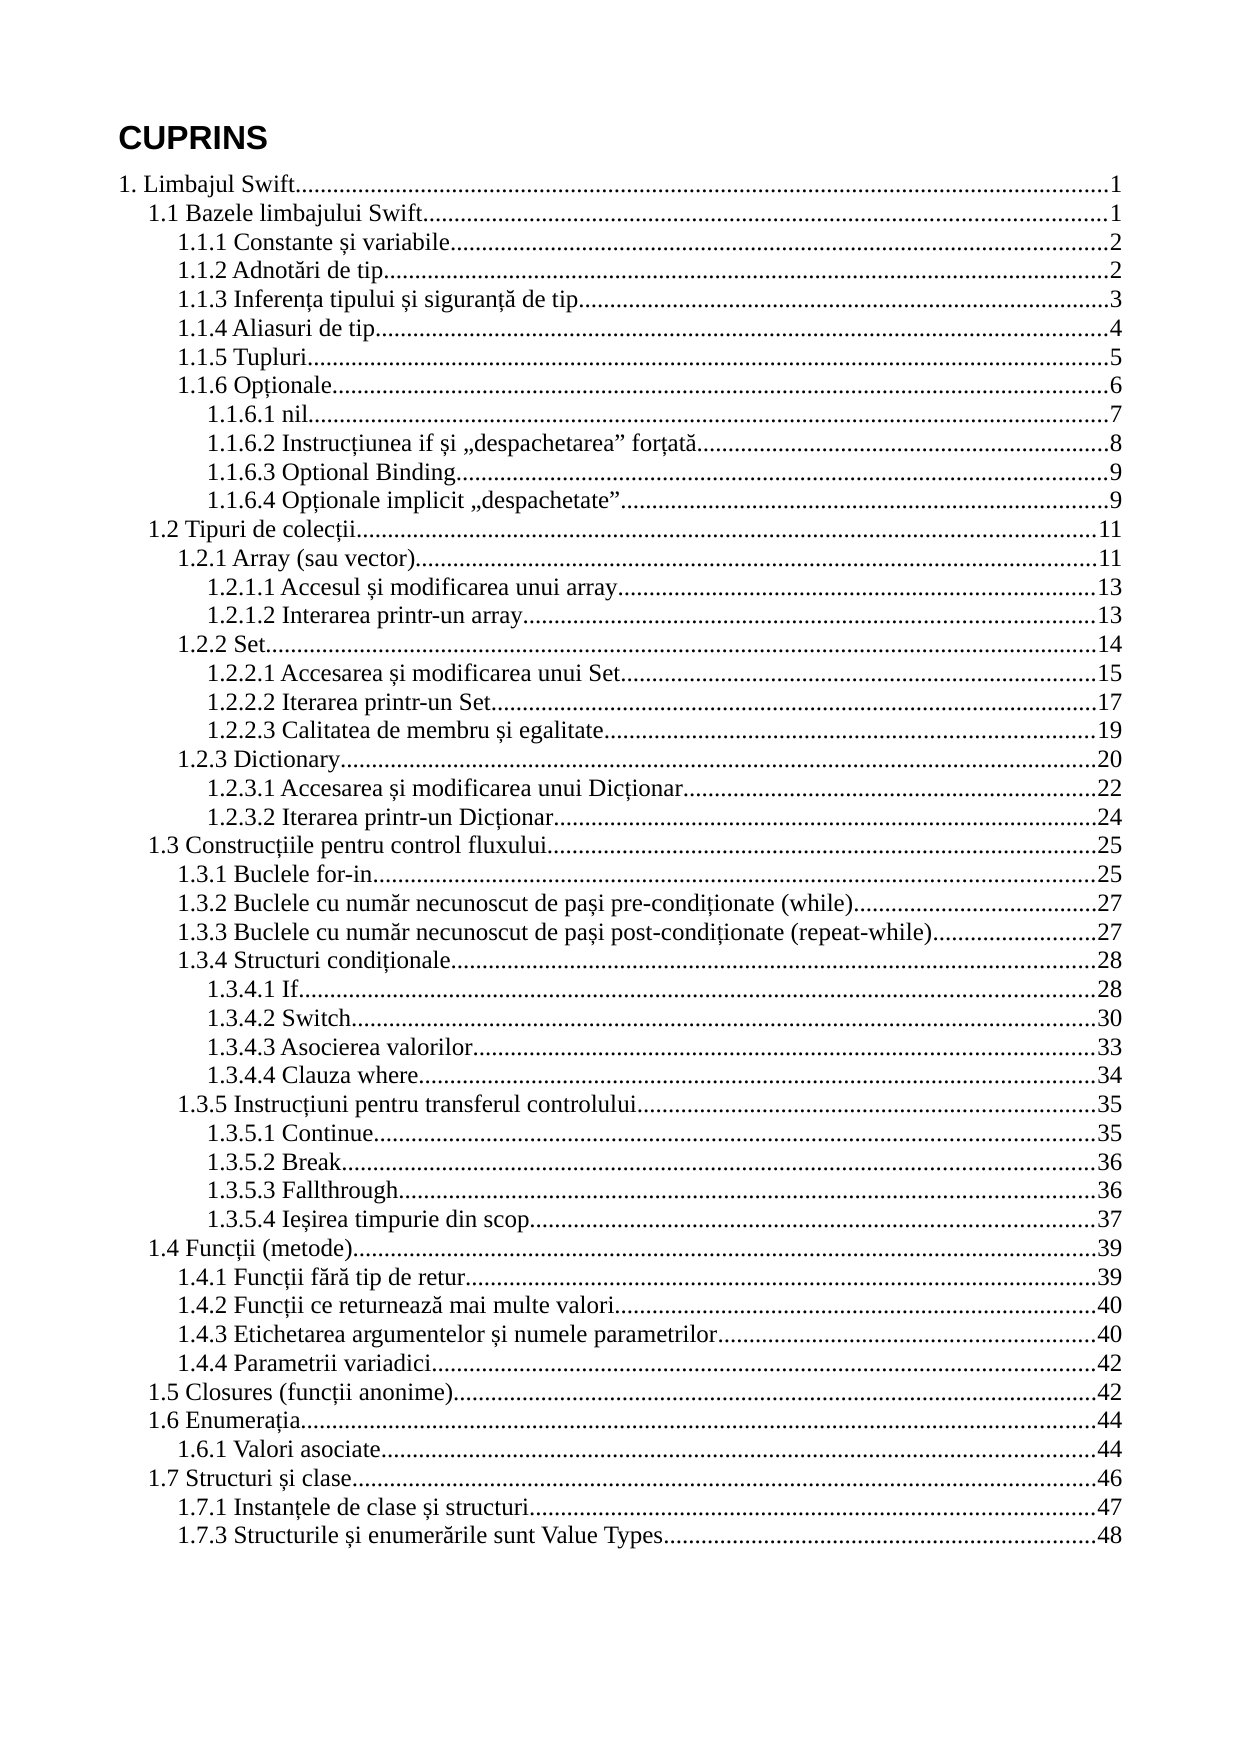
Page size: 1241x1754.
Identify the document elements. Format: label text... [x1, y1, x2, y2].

text 1.4.3 Etichetarea argumentelor și numele parametrilor 40 [177, 1319, 1122, 1348]
text 1.1.6.4 Opționale implicit „despachetate” 9 [207, 485, 1122, 514]
text 1.3.1 Buclele for-in 25 [177, 859, 1122, 888]
text 1.2 Tipuri de colecții 11 [148, 514, 1122, 543]
text 1.3.5.1 Continue 35 [207, 1118, 1122, 1147]
text 1.2.1.2 Interarea printr-un array 13 [207, 600, 1122, 629]
text 1.3.5.2 Break 36 [207, 1147, 1122, 1175]
text 1.1.6.3 Optional Binding 9 [207, 457, 1122, 485]
text 1.1 Bazele limbajului Swift 1 [148, 198, 1122, 227]
text 1.7.1 Instanțele de clase și structuri 47 [177, 1492, 1122, 1520]
text 1.2.2.3 Calitatea de membru și egalitate 19 [207, 715, 1122, 744]
text 1.1.2 Adnotări de tip 2 [177, 255, 1122, 284]
text 1.3.4.1 If 28 [207, 974, 1122, 1003]
text 1.4 Funcții (metode) 39 [148, 1233, 1122, 1262]
text 1.3.4 Structuri condiționale 28 [177, 945, 1122, 974]
text 1. Limbajul Swift 1 [118, 169, 1122, 198]
text 1.3.5.4 Ieșirea timpurie din scop 37 [207, 1204, 1122, 1233]
text 1.6 Enumerația 44 [148, 1405, 1122, 1434]
text 1.2.3 Dictionary 20 [177, 744, 1122, 773]
text 1.1.6.1 nil 7 [207, 399, 1122, 428]
text 1.1.6.2 Instrucțiunea if și „despachetarea” forțată 8 [207, 428, 1122, 457]
text 1.3.2 Buclele cu număr necunoscut de pași pre-condiționate (while) 27 [177, 888, 1122, 917]
text 1.4.2 Funcții ce returnează mai multe valori 40 [177, 1290, 1122, 1319]
text 1.2.3.1 Accesarea și modificarea unui Dicționar 22 [207, 773, 1122, 802]
text 1.3.4.2 Switch 30 [207, 1003, 1122, 1032]
text 1.2.2 Set 14 [177, 629, 1122, 658]
text 1.6.1 Valori asociate 44 [177, 1434, 1122, 1463]
text 1.1.1 Constante și variabile 2 [177, 227, 1122, 255]
text 1.2.3.2 Iterarea printr-un Dicționar 24 [207, 802, 1122, 830]
text 1.1.3 Inferența tipului și siguranță de tip 3 [177, 284, 1122, 313]
text 1.4.1 Funcții fără tip de retur 39 [177, 1262, 1122, 1290]
text 1.3 Construcțiile pentru control fluxului 25 [148, 830, 1122, 859]
text 1.1.6 Opționale 6 [177, 370, 1122, 399]
text 1.2.1 Array (sau vector) 11 [177, 543, 1122, 572]
text 1.2.2.1 Accesarea și modificarea unui Set 15 [207, 658, 1122, 687]
text 1.3.4.3 Asocierea valorilor 33 [207, 1032, 1122, 1060]
text 1.3.5 Instrucțiuni pentru transferul controlului 35 [177, 1089, 1122, 1118]
text 1.5 Closures (funcții anonime) 42 [148, 1377, 1122, 1405]
text 1.7 Structuri și clase 46 [148, 1463, 1122, 1492]
text 1.3.5.3 Fallthrough 36 [207, 1175, 1122, 1204]
text 1.3.4.4 Clauza where 34 [207, 1060, 1122, 1089]
text 1.2.2.2 Iterarea printr-un Set 17 [207, 687, 1122, 715]
text 1.2.1.1 Accesul și modificarea unui array 13 [207, 572, 1122, 600]
text 1.7.3 Structurile și enumerările sunt Value Types 48 [177, 1520, 1122, 1549]
text 1.3.3 Buclele cu număr necunoscut de pași post-condiționate (repeat-while) 27 [177, 917, 1122, 945]
text 1.1.5 Tupluri 5 [177, 342, 1122, 370]
subtitle CUPRINS [118, 118, 1122, 157]
text 1.4.4 Parametrii variadici 42 [177, 1348, 1122, 1377]
text 1.1.4 Aliasuri de tip 4 [177, 313, 1122, 342]
